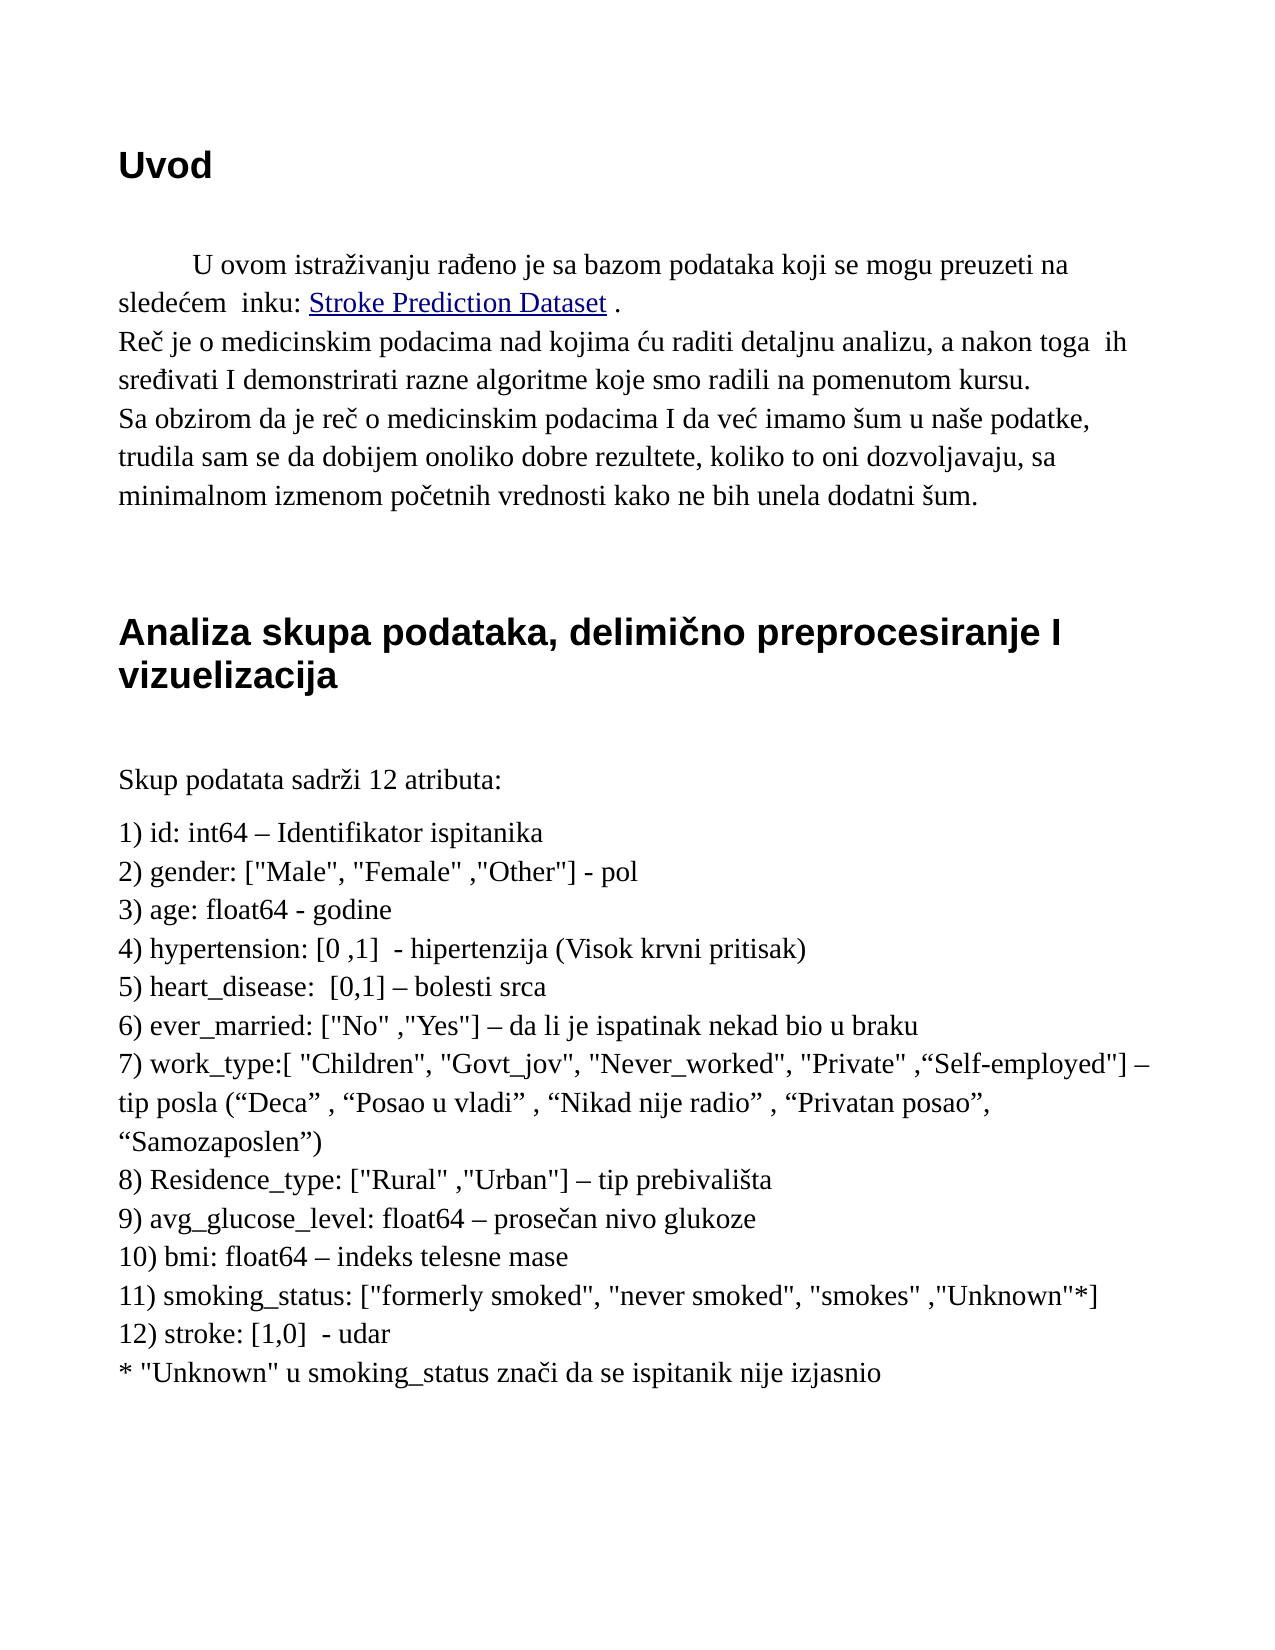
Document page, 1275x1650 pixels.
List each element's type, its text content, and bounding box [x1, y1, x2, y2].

text U ovom istraživanju rađeno je sa bazom podataka koji se mogu preuzeti na sledećem inku: Stroke Prediction Dataset . Reč je o medicinskim podacima nad kojima ću raditi detaljnu analizu, a nakon toga ih sređivati I demonstrirati razne algoritme koje smo radili na pomenutom kursu. Sa obzirom da je reč o medicinskim podacima I da već imamo šum u naše podatke, trudila sam se da dobijem onoliko dobre rezultete, koliko to oni dozvoljavaju, sa minimalnom izmenom početnih vrednosti kako ne bih unela dodatni šum. [118, 247, 1157, 512]
subtitle Uvod [118, 143, 1157, 187]
text 1) id: int64 – Identifikator ispitanika 2) gender: ["Male", "Female" ,"Other"] - pol 3) age: float64 - godine 4) hypertension: [0 ,1] - hipertenzija (Visok krvni pritisak) 5) heart_disease: [0,1] – bolesti srca 6) ever_married: ["No" ,"Yes"] – da li je ispatinak nekad bio u braku 7) work_type:[ "Children", "Govt_jov", "Never_worked", "Private" ,“Self-employed"] – tip posla (“Deca” , “Posao u vladi” , “Nikad nije radio” , “Privatan posao”, “Samozaposlen”) 8) Residence_type: ["Rural" ,"Urban"] – tip prebivališta 9) avg_glucose_level: float64 – prosečan nivo glukoze 10) bmi: float64 – indeks telesne mase 11) smoking_status: ["formerly smoked", "never smoked", "smokes" ,"Unknown"*] 12) stroke: [1,0] - udar * "Unknown" u smoking_status znači da se ispitanik nije izjasnio [118, 815, 1157, 1388]
text Skup podatata sadrži 12 atributa: [118, 762, 1157, 796]
subtitle Analiza skupa podataka, delimično preprocesiranje I vizuelizacija [118, 609, 1157, 697]
